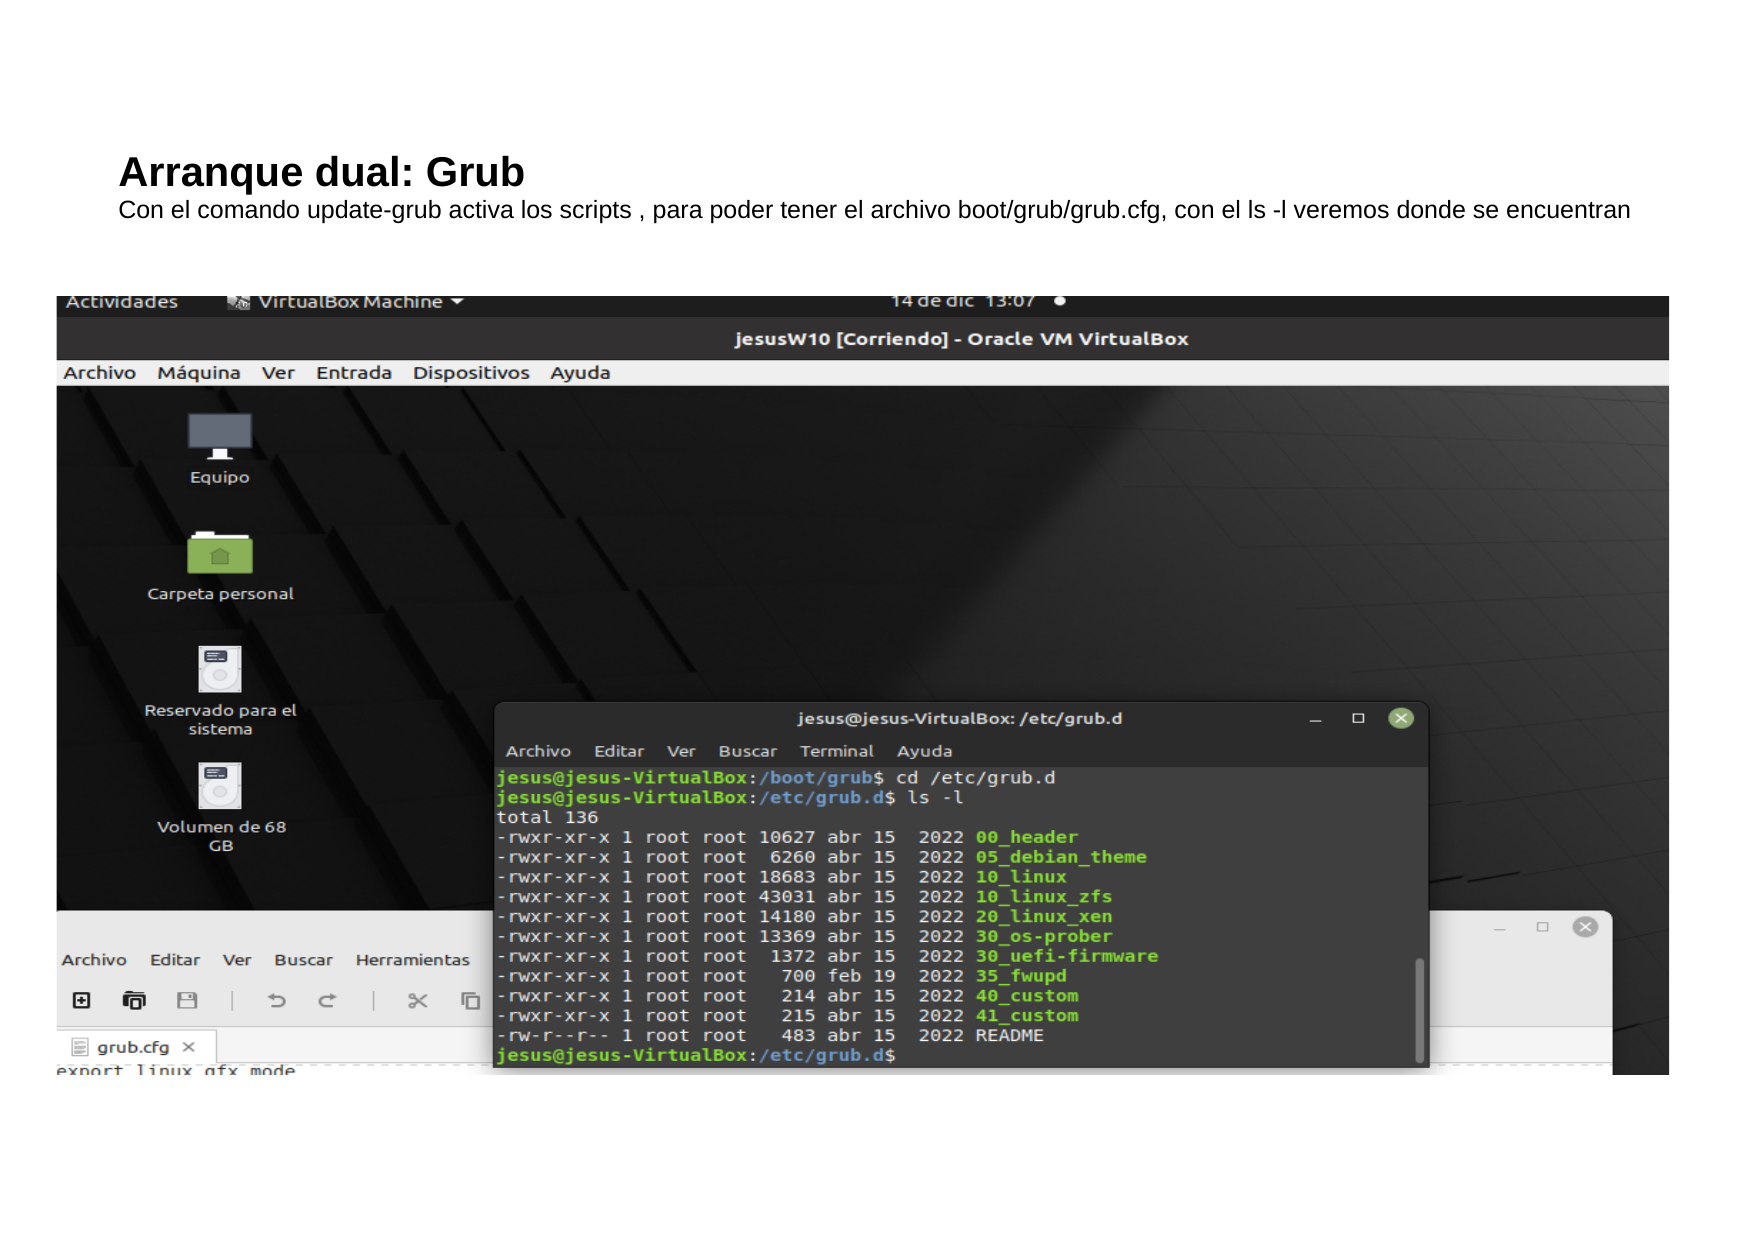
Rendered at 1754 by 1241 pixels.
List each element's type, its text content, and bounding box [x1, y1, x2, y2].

text Con el comando update-grub activa los scripts , para poder tener el archivo boot/grub/grub.cfg, con el ls -l veremos donde se encuentran [118, 195, 1636, 223]
picture [56, 296, 1670, 1075]
text Arranque dual: Grub [118, 147, 1636, 195]
